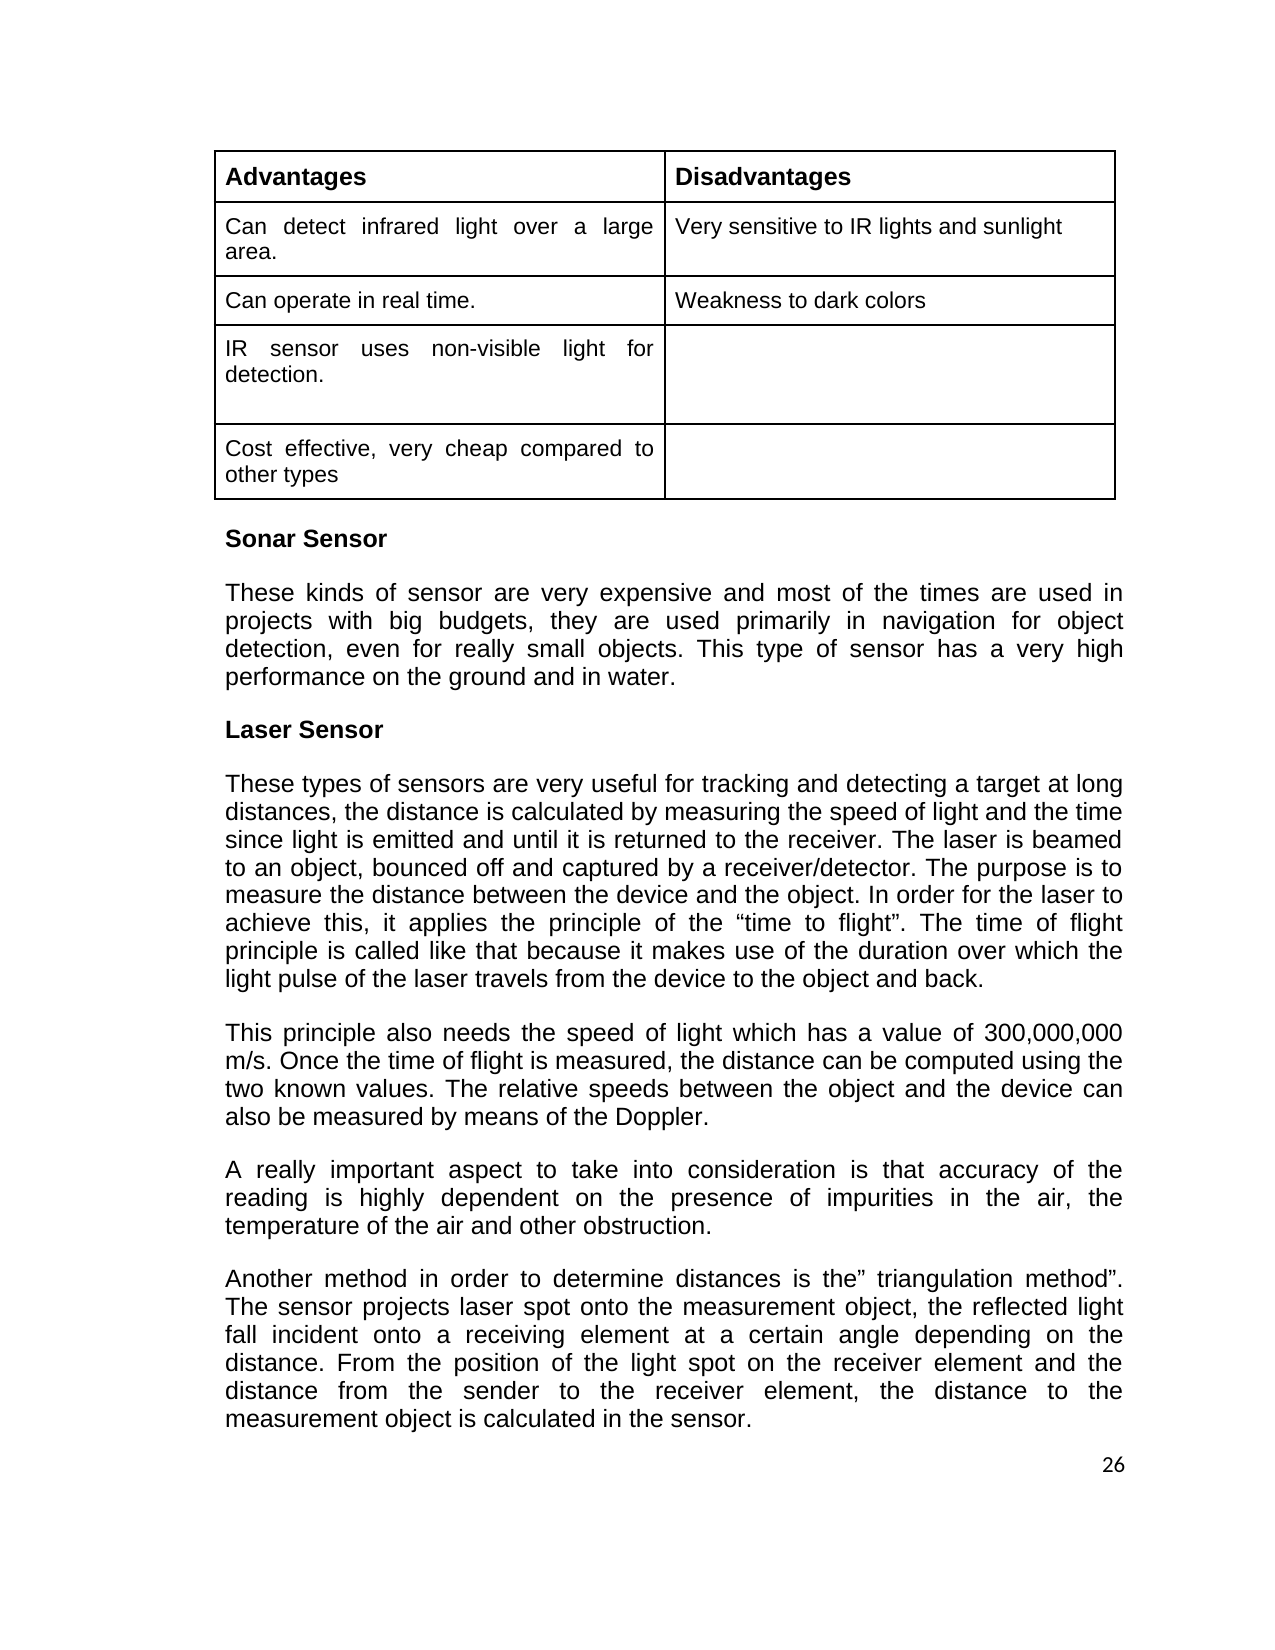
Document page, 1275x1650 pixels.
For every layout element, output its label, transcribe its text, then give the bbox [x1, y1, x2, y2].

text Another method in order to determine distances is the” triangulation method”. The sensor projects laser spot onto the measurement object, the reflected light fall incident onto a receiving element at a certain angle depending on the distance. From the position of the light spot on the receiver element and the distance from the sender to the receiver element, the distance to the measurement object is calculated in the sensor. [225, 1265, 1125, 1433]
table_cell Weakness to dark colors [666, 277, 1114, 323]
table_cell Very sensitive to IR lights and sunlight [666, 203, 1114, 275]
table_cell Cost effective, very cheap compared to other types [216, 425, 664, 497]
text Laser Sensor [225, 716, 1125, 744]
text This principle also needs the speed of light which has a value of 300,000,000 m/s. Once the time of flight is measured, the distance can be computed using the two known values. The relative speeds between the object and the device can also be measured by means of the Doppler. [225, 1018, 1125, 1130]
table_cell Can detect infrared light over a large area. [216, 203, 664, 275]
table_cell Can operate in real time. [216, 277, 664, 323]
table_header Advantages [216, 152, 664, 201]
text A really important aspect to take into consideration is that accuracy of the reading is highly dependent on the presence of impurities in the air, the temperature of the air and other obstruction. [225, 1156, 1125, 1239]
table_cell [666, 326, 1114, 423]
text Sonar Sensor [225, 525, 1125, 553]
text These kinds of sensor are very expensive and most of the times are used in projects with big budgets, they are used primarily in navigation for object detection, even for really small objects. This type of sensor has a very high performance on the ground and in water. [225, 579, 1125, 690]
table_cell IR sensor uses non-visible light for detection. [216, 326, 664, 423]
table_cell [666, 425, 1114, 497]
text These types of sensors are very useful for tracking and detecting a target at long distances, the distance is calculated by measuring the speed of light and the time since light is emitted and until it is returned to the receiver. The laser is beamed to an object, bounced off and captured by a receiver/detector. The purpose is to measure the distance between the device and the object. In order for the laser to achieve this, it applies the principle of the “time to flight”. The time of flight principle is called like that because it makes use of the duration over which the light pulse of the laser travels from the device to the object and back. [225, 769, 1125, 993]
table_header Disadvantages [666, 152, 1114, 201]
